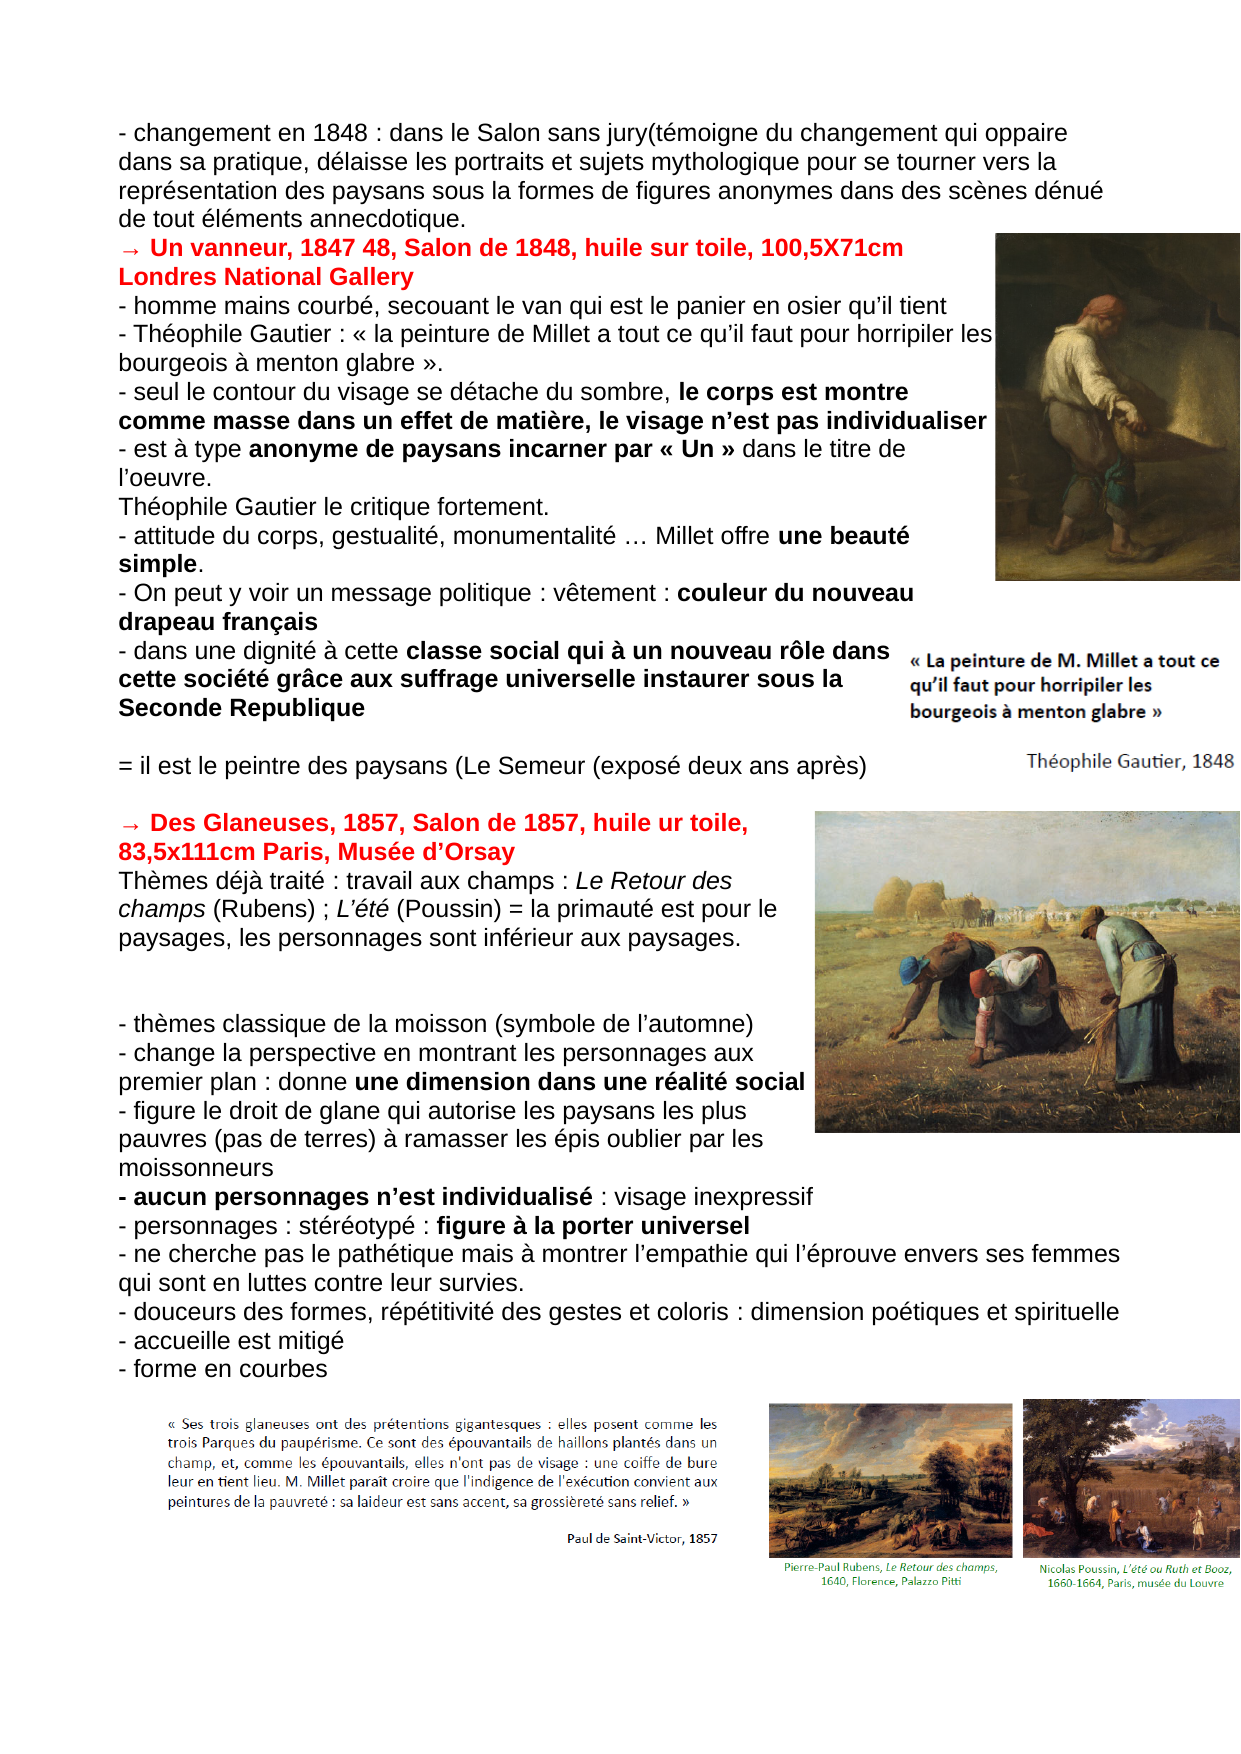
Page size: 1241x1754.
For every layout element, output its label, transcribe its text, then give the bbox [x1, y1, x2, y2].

text - seul le contour du visage se détache du sombre, le corps est montre comme masse dans un effet de matière, le visage n’est pas individualiser [118, 377, 995, 434]
picture [814, 811, 1240, 1133]
picture [763, 1399, 1240, 1593]
text = il est le peintre des paysans (Le Semeur (exposé deux ans après) [118, 751, 907, 779]
text - est à type anonyme de paysans incarner par « Un » dans le titre de l’oeuvre. [118, 434, 995, 492]
text Théophile Gautier le critique fortement. [118, 492, 995, 521]
text - figure le droit de glane qui autorise les paysans les plus pauvres (pas de terres) à ramasser les épis oublier par les moissonneurs [118, 1096, 1122, 1182]
picture [152, 1414, 736, 1554]
text - forme en courbes [118, 1354, 1122, 1383]
text - On peut y voir un message politique : vêtement : couleur du nouveau drapeau français [118, 578, 1122, 636]
text - Théophile Gautier : « la peinture de Millet a tout ce qu’il faut pour horripiler les bourgeois à menton glabre ». [118, 319, 995, 377]
text - change la perspective en montrant les personnages aux premier plan : donne une dimension dans une réalité social [118, 1038, 814, 1096]
text - ne cherche pas le pathétique mais à montrer l’empathie qui l’éprouve envers ses femmes qui sont en luttes contre leur survies. [118, 1239, 1122, 1297]
text - thèmes classique de la moisson (symbole de l’automne) [118, 1009, 814, 1038]
text → Un vanneur, 1847 48, Salon de 1848, huile sur toile, 100,5X71cm Londres National Gallery [118, 233, 995, 291]
text Thèmes déjà traité : travail aux champs : Le Retour des champs (Rubens) ; L’été (Poussin) = la primauté est pour le paysages, les personnages sont inférieur aux paysages. [118, 866, 814, 952]
picture [907, 645, 1240, 790]
text → Des Glaneuses, 1857, Salon de 1857, huile ur toile, 83,5x111cm Paris, Musée d’Orsay [118, 808, 1122, 866]
text - changement en 1848 : dans le Salon sans jury(témoigne du changement qui oppaire dans sa pratique, délaisse les portraits et sujets mythologique pour se tourner vers la représentation des paysans sous la formes de figures anonymes dans des scènes dénué de tout éléments annecdotique. [118, 118, 1122, 233]
text - personnages : stéréotypé : figure à la porter universel [118, 1211, 1122, 1239]
text - homme mains courbé, secouant le van qui est le panier en osier qu’il tient [118, 291, 995, 319]
text - accueille est mitigé [118, 1326, 1122, 1354]
picture [995, 233, 1241, 581]
text - dans une dignité à cette classe social qui à un nouveau rôle dans cette société grâce aux suffrage universelle instaurer sous la Seconde Republique [118, 636, 1122, 722]
text - douceurs des formes, répétitivité des gestes et coloris : dimension poétiques et spirituelle [118, 1297, 1122, 1326]
text - aucun personnages n’est individualisé : visage inexpressif [118, 1182, 1122, 1211]
text - attitude du corps, gestualité, monumentalité … Millet offre une beauté simple. [118, 521, 995, 578]
